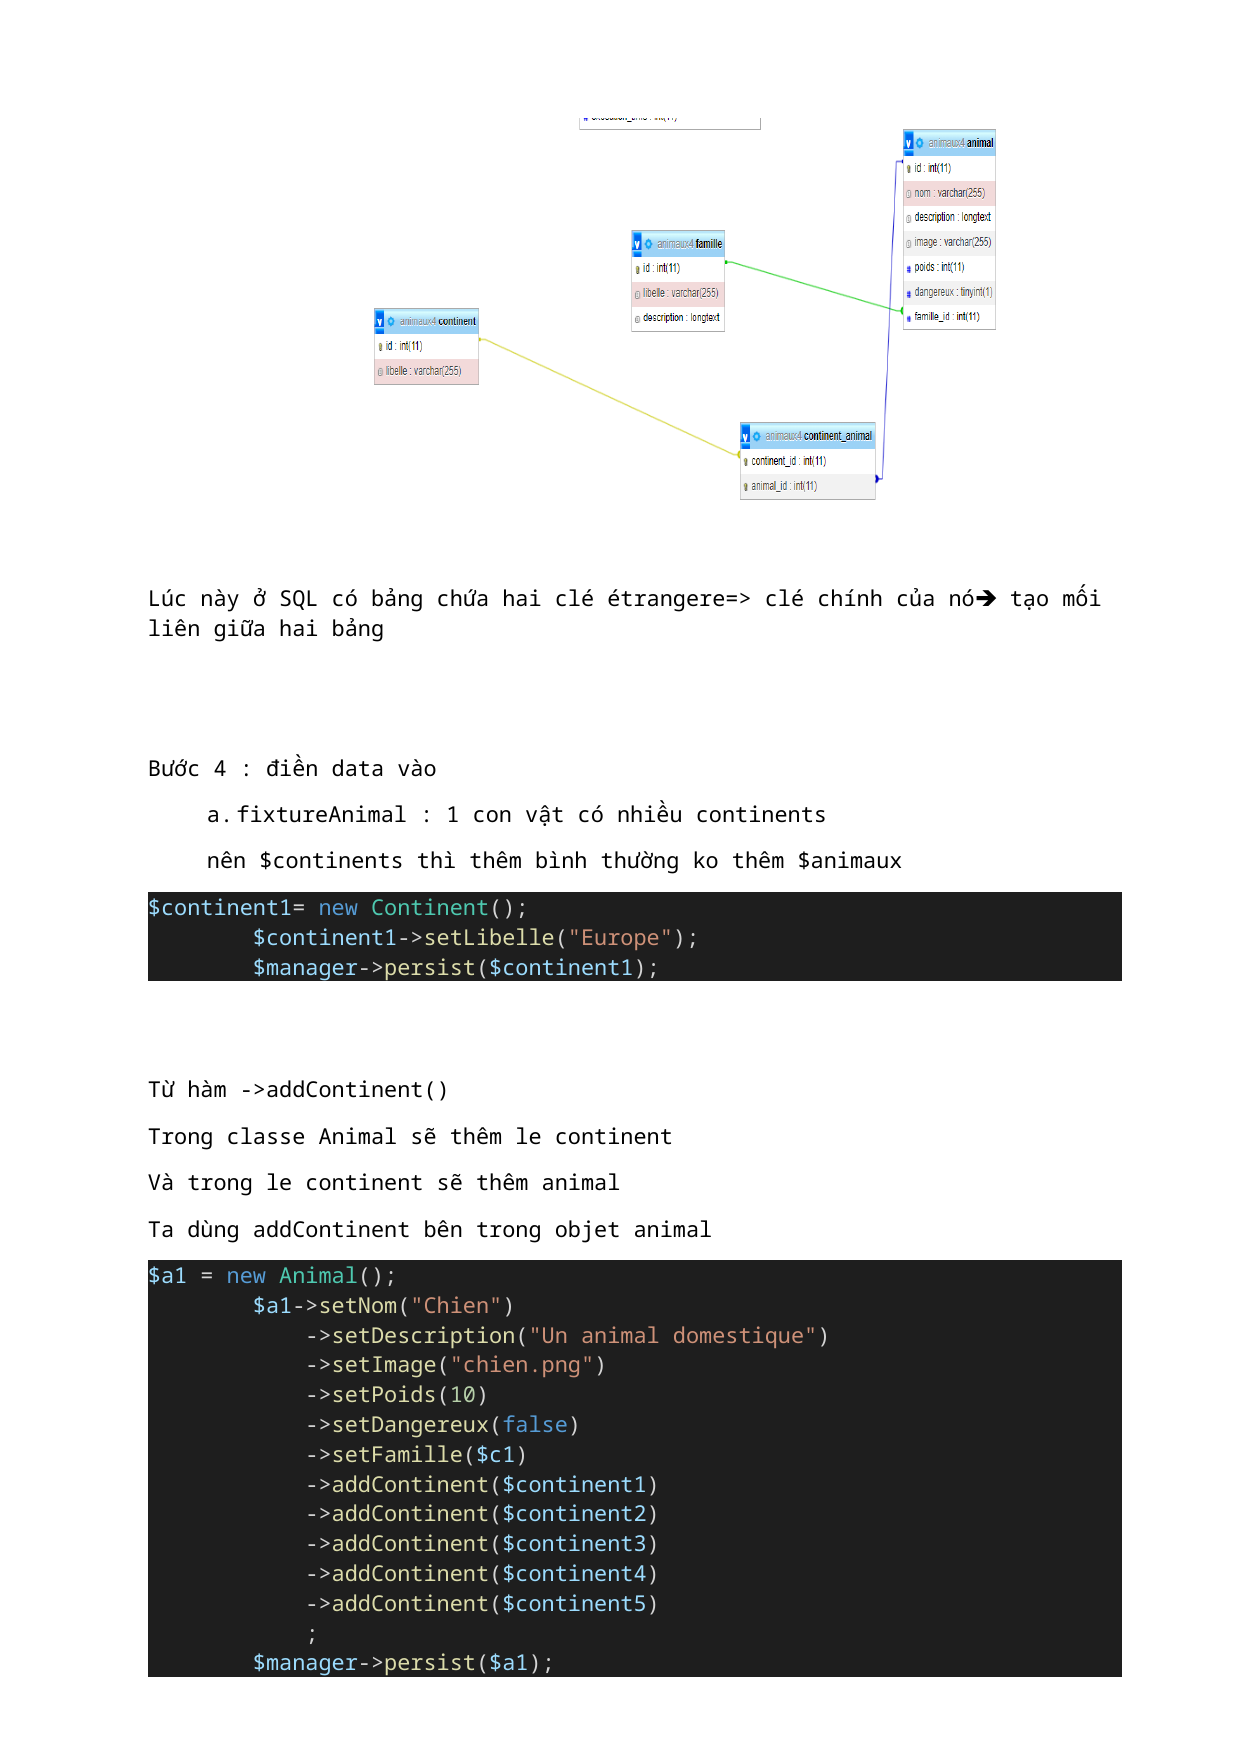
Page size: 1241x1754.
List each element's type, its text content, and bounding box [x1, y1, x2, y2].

text ->addContinent($continent3) [148, 1528, 1122, 1558]
list Ta dùng addContinent bên trong objet animal [148, 1213, 1122, 1243]
list Trong classe Animal sẽ thêm le continent [148, 1121, 1122, 1150]
text $manager->persist($a1); [148, 1647, 1122, 1677]
text $continent1= new Continent(); [148, 892, 1122, 922]
list Và trong le continent sẽ thêm animal [148, 1167, 1122, 1197]
list Từ hàm ->addContinent() [148, 1074, 1122, 1104]
text $a1 = new Animal(); [148, 1260, 1122, 1290]
text ->setDangereux(false) [148, 1409, 1122, 1439]
text ->addContinent($continent2) [148, 1498, 1122, 1528]
list nên $continents thì thêm bình thường ko thêm $animaux [207, 845, 1122, 875]
text $continent1->setLibelle("Europe"); [148, 922, 1122, 951]
text $a1->setNom("Chien") [148, 1290, 1122, 1319]
text ->setDescription("Un animal domestique") [148, 1319, 1122, 1349]
text ->addContinent($continent4) [148, 1558, 1122, 1588]
text ->setPoids(10) [148, 1379, 1122, 1409]
text ->setImage("chien.png") [148, 1349, 1122, 1379]
text ->setFamille($c1) [148, 1439, 1122, 1468]
list Bước 4 : điền data vào [148, 752, 1122, 782]
text ->addContinent($continent5) [148, 1588, 1122, 1617]
text ->addContinent($continent1) [148, 1468, 1122, 1498]
text $manager->persist($continent1); [148, 951, 1122, 981]
text ; [148, 1617, 1122, 1647]
list Lúc này ở SQL có bảng chứa hai clé étrangere=> clé chính của nó tạo mối liên giữa hai bảng [148, 583, 1122, 643]
list fixtureAnimal : 1 con vật có nhiều continents [148, 799, 1122, 829]
